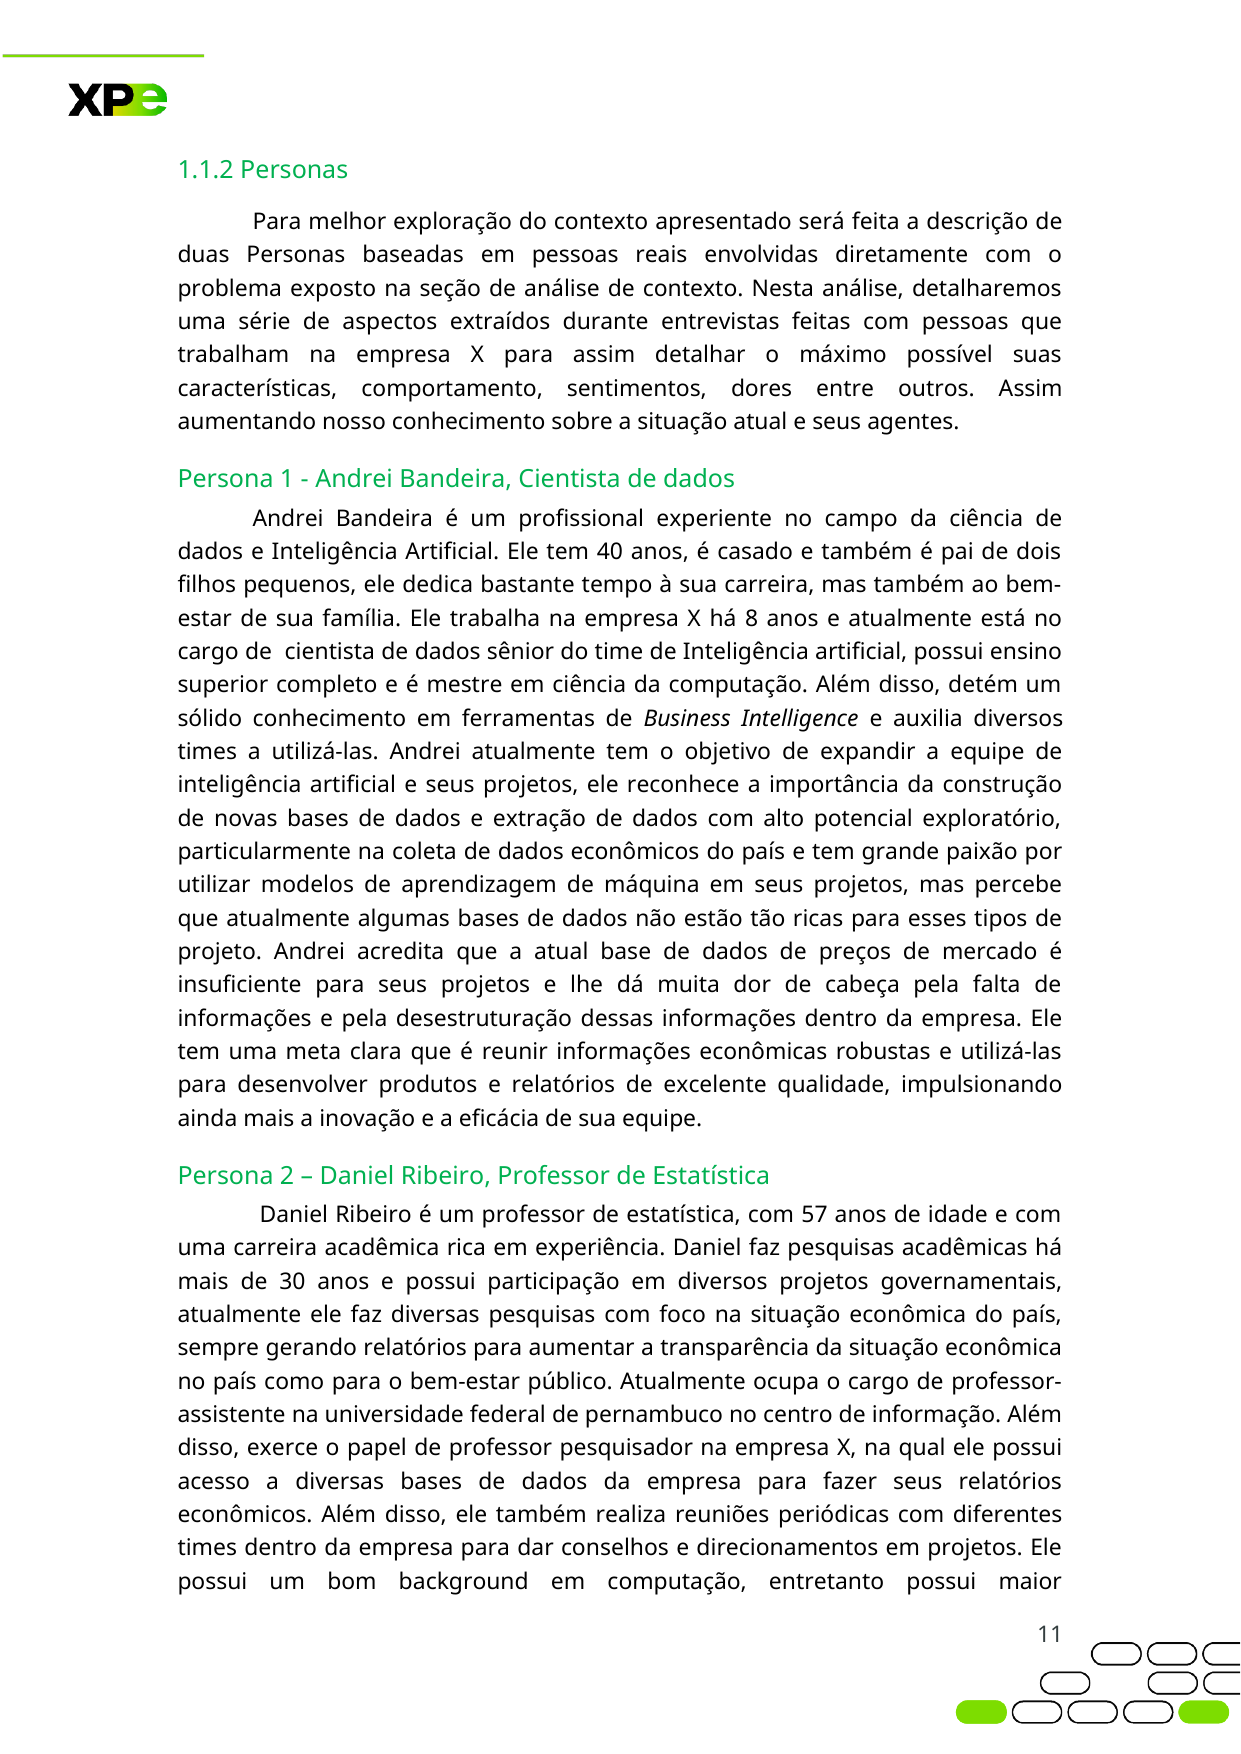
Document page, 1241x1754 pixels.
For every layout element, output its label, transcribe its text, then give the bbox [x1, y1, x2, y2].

text Andrei Bandeira é um profissional experiente no campo da ciência de dados e Inteligência Artificial. Ele tem 40 anos, é casado e também é pai de dois filhos pequenos, ele dedica bastante tempo à sua carreira, mas também ao bem-estar de sua família. Ele trabalha na empresa X há 8 anos e atualmente está no cargo de cientista de dados sênior do time de Inteligência artificial, possui ensino superior completo e é mestre em ciência da computação. Além disso, detém um sólido conhecimento em ferramentas de Business Intelligence e auxilia diversos times a utilizá-las. Andrei atualmente tem o objetivo de expandir a equipe de inteligência artificial e seus projetos, ele reconhece a importância da construção de novas bases de dados e extração de dados com alto potencial exploratório, particularmente na coleta de dados econômicos do país e tem grande paixão por utilizar modelos de aprendizagem de máquina em seus projetos, mas percebe que atualmente algumas bases de dados não estão tão ricas para esses tipos de projeto. Andrei acredita que a atual base de dados de preços de mercado é insuficiente para seus projetos e lhe dá muita dor de cabeça pela falta de informações e pela desestruturação dessas informações dentro da empresa. Ele tem uma meta clara que é reunir informações econômicas robustas e utilizá-las para desenvolver produtos e relatórios de excelente qualidade, impulsionando ainda mais a inovação e a eficácia de sua equipe. [177, 499, 1063, 1133]
picture [2, 51, 205, 148]
subtitle 1.1.2 Personas [177, 152, 1063, 186]
subtitle Persona 1 - Andrei Bandeira, Cientista de dados [177, 461, 1063, 495]
text Para melhor exploração do contexto apresentado será feita a descrição de duas Personas baseadas em pessoas reais envolvidas diretamente com o problema exposto na seção de análise de contexto. Nesta análise, detalharemos uma série de aspectos extraídos durante entrevistas feitas com pessoas que trabalham na empresa X para assim detalhar o máximo possível suas características, comportamento, sentimentos, dores entre outros. Assim aumentando nosso conhecimento sobre a situação atual e seus agentes. [177, 203, 1063, 436]
text Daniel Ribeiro é um professor de estatística, com 57 anos de idade e com uma carreira acadêmica rica em experiência. Daniel faz pesquisas acadêmicas há mais de 30 anos e possui participação em diversos projetos governamentais, atualmente ele faz diversas pesquisas com foco na situação econômica do país, sempre gerando relatórios para aumentar a transparência da situação econômica no país como para o bem-estar público. Atualmente ocupa o cargo de professor-assistente na universidade federal de pernambuco no centro de informação. Além disso, exerce o papel de professor pesquisador na empresa X, na qual ele possui acesso a diversas bases de dados da empresa para fazer seus relatórios econômicos. Além disso, ele também realiza reuniões periódicas com diferentes times dentro da empresa para dar conselhos e direcionamentos em projetos. Ele possui um bom background em computação, entretanto possui maior [177, 1196, 1063, 1596]
subtitle Persona 2 – Daniel Ribeiro, Professor de Estatística [177, 1158, 1063, 1192]
picture [955, 1642, 1241, 1724]
